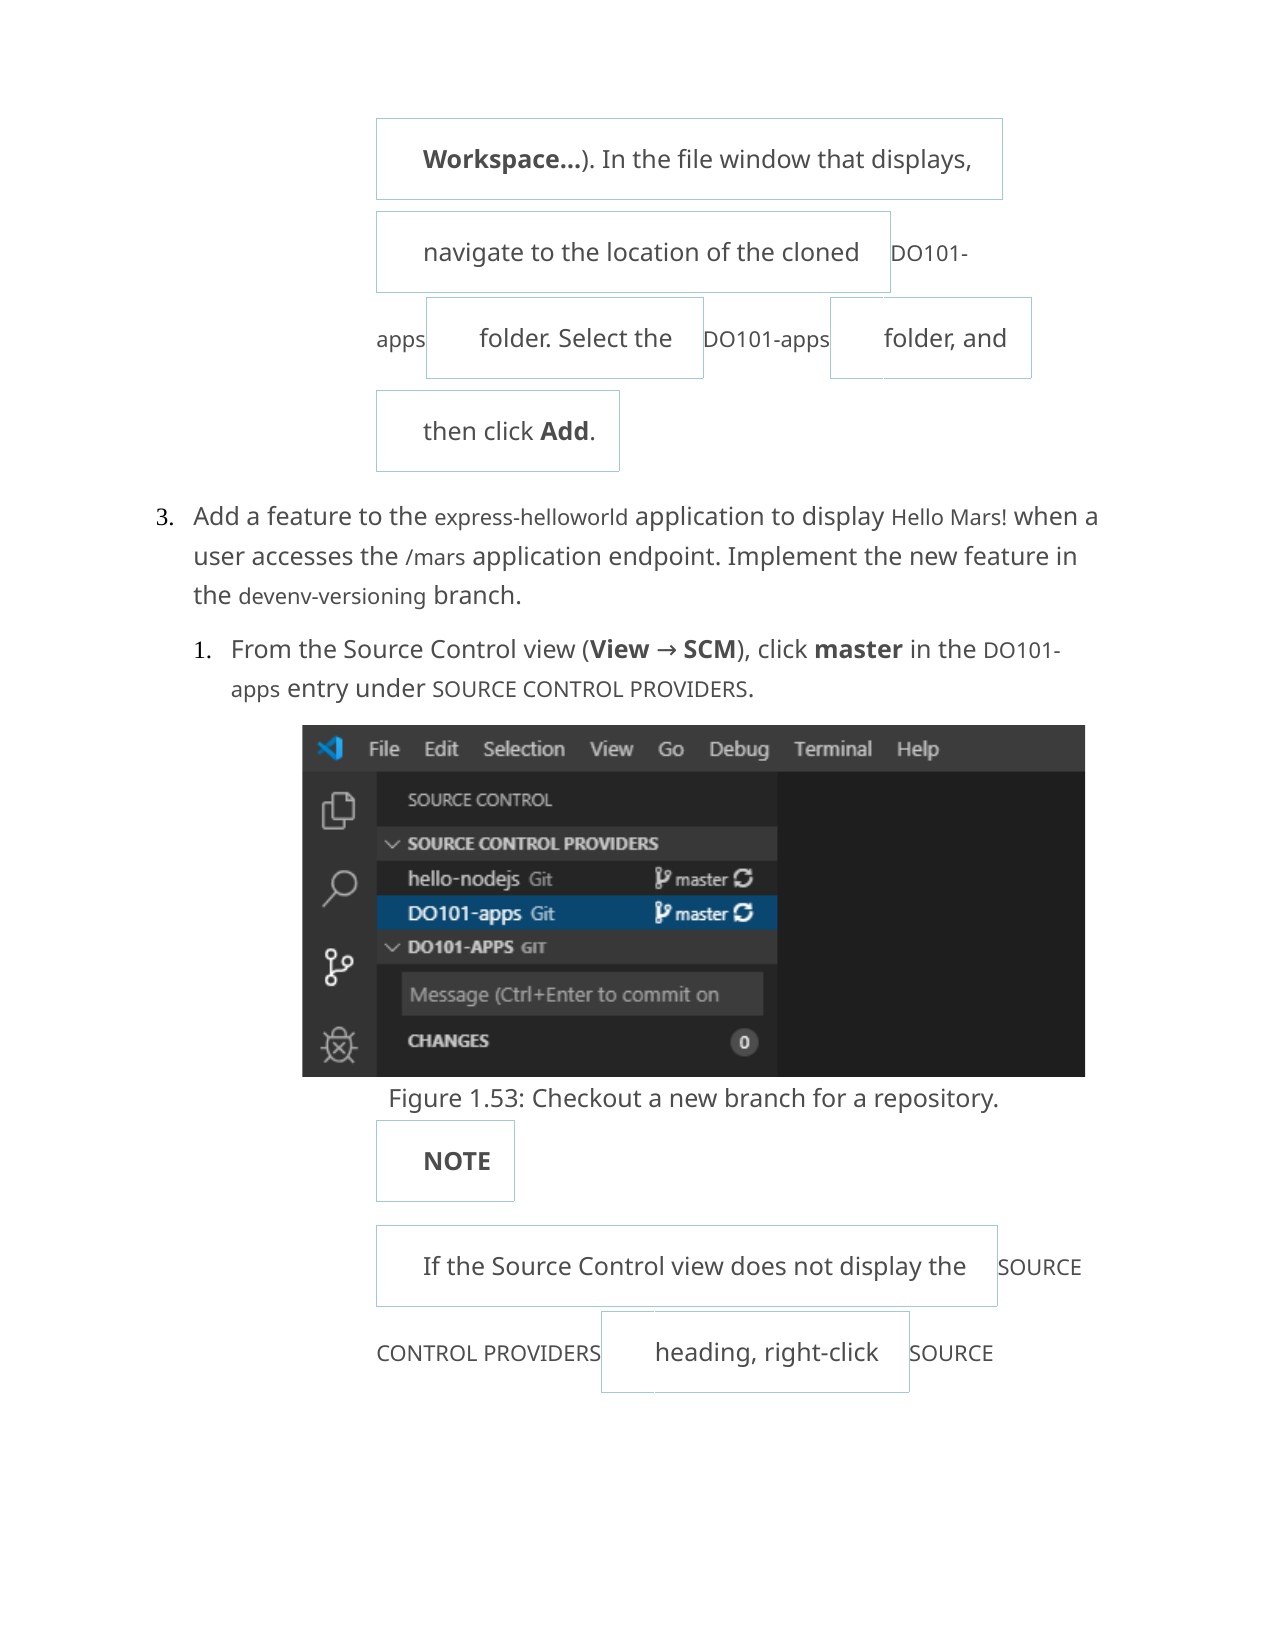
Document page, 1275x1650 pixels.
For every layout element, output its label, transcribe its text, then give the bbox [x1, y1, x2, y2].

list If the Source Control view does not display the SOURCE CONTROL PROVIDERS heading, right-click SOURCE [338, 1225, 1082, 1392]
subtitle NOTE [377, 1121, 514, 1201]
list From the Source Control view (View → SCM), click master in the DO101-apps entry under SOURCE CONTROL PROVIDERS. [193, 632, 1157, 704]
picture [302, 725, 1086, 1077]
list Add a feature to the express-helloworld application to display Hello Mars! when a user accesses the /mars application endpoint. Implement the new feature in the devenv-versioning branch. [156, 499, 1157, 611]
subtitle [515, 1120, 1082, 1201]
list Workspace…​). In the file window that displays, navigate to the location of the cloned DO101-apps folder. Select the DO101-apps folder, and then click Add. [338, 118, 1082, 471]
subtitle [338, 1120, 376, 1201]
list Figure 1.53: Checkout a new branch for a repository. [193, 1081, 1157, 1115]
